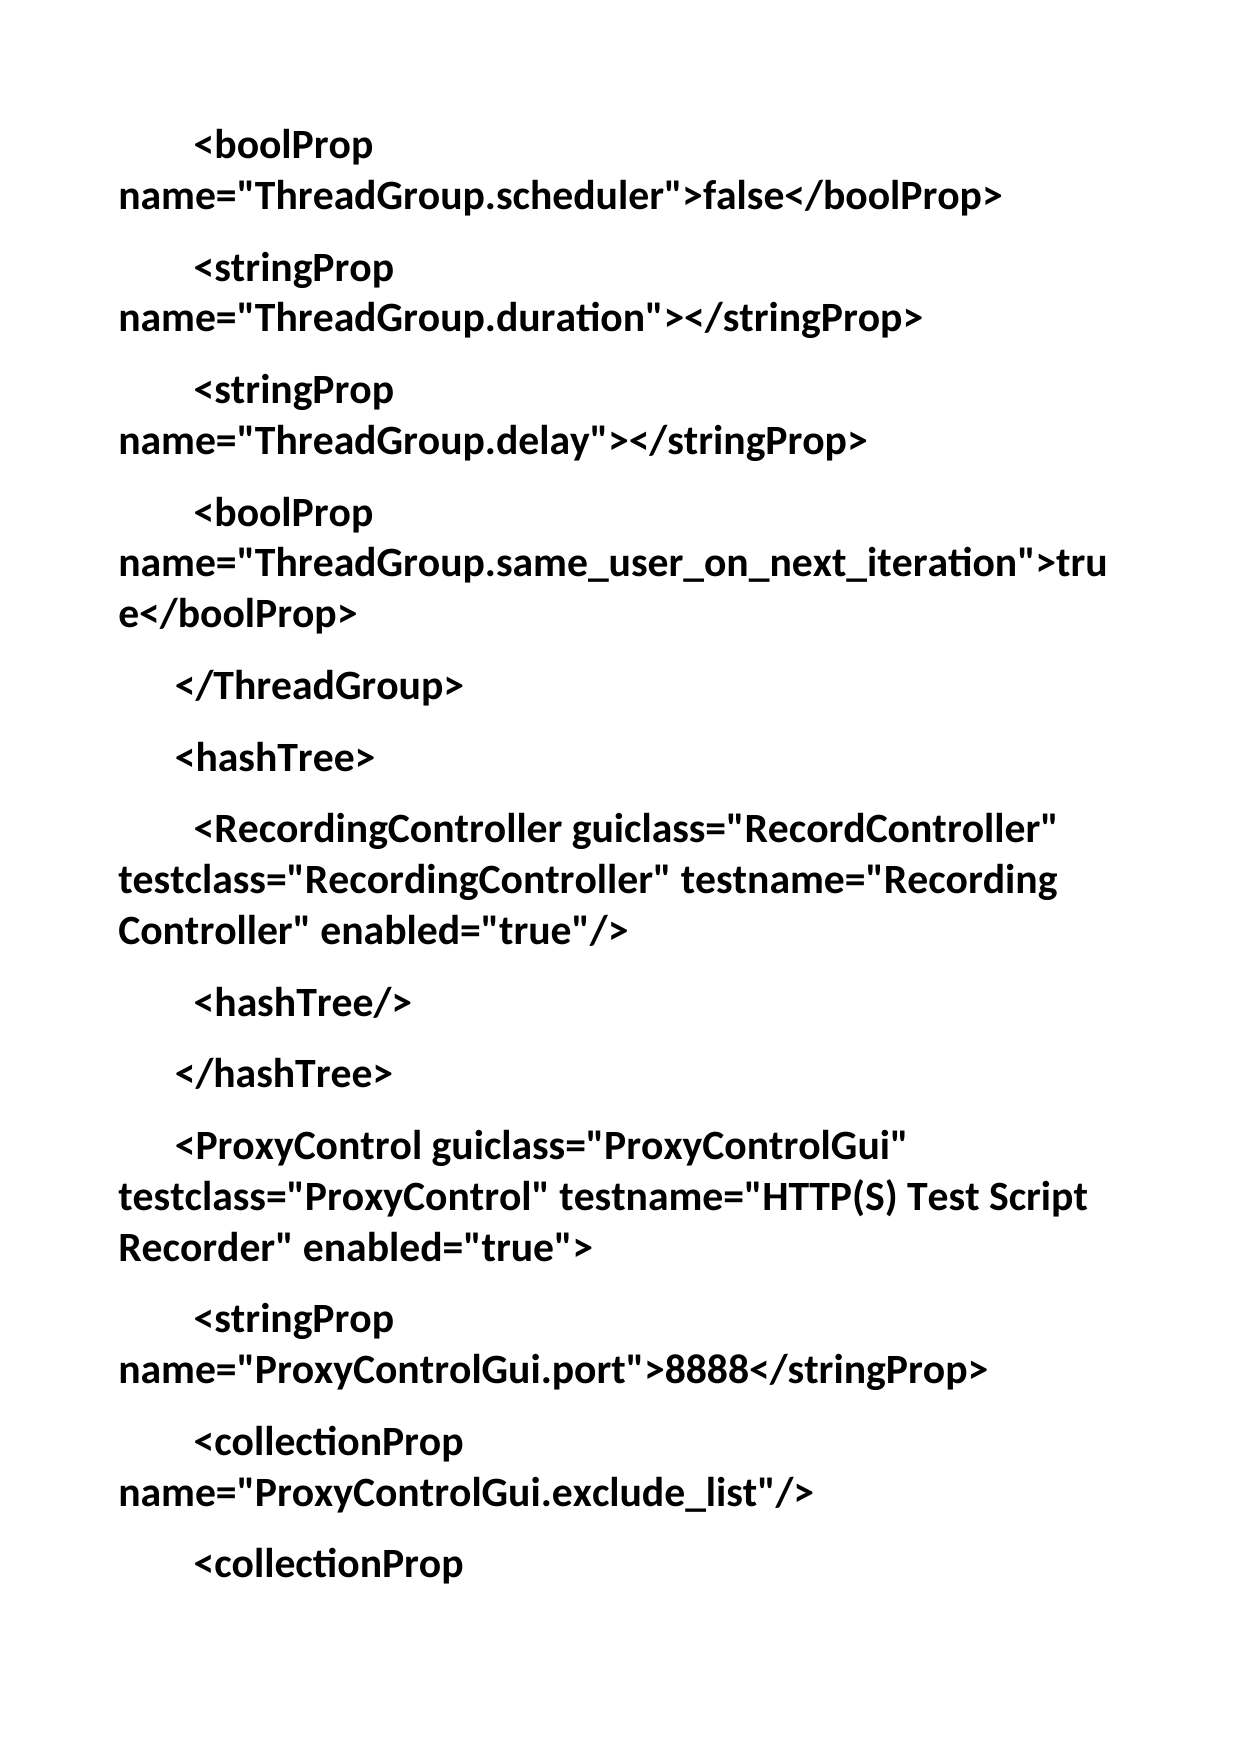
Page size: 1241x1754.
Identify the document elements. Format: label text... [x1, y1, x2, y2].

text <stringProp name="ThreadGroup.delay"></stringProp> [118, 363, 1122, 465]
text <ProxyControl guiclass="ProxyControlGui" testclass="ProxyControl" testname="HTTP(S) Test Script Recorder" enabled="true"> [118, 1119, 1122, 1271]
text <stringProp name="ThreadGroup.duration"></stringProp> [118, 241, 1122, 342]
text <stringProp name="ProxyControlGui.port">8888</stringProp> [118, 1292, 1122, 1394]
text </ThreadGroup> [118, 659, 1122, 710]
text <boolProp name="ThreadGroup.scheduler">false</boolProp> [118, 118, 1122, 220]
text <hashTree/> [118, 976, 1122, 1026]
text <collectionProp name="ProxyControlGui.exclude_list"/> [118, 1415, 1122, 1516]
text <RecordingController guiclass="RecordController" testclass="RecordingController" testname="Recording Controller" enabled="true"/> [118, 802, 1122, 955]
text <boolProp name="ThreadGroup.same_user_on_next_iteration">true</boolProp> [118, 486, 1122, 638]
text <hashTree> [118, 731, 1122, 781]
text </hashTree> [118, 1047, 1122, 1098]
text <collectionProp [118, 1537, 1122, 1588]
